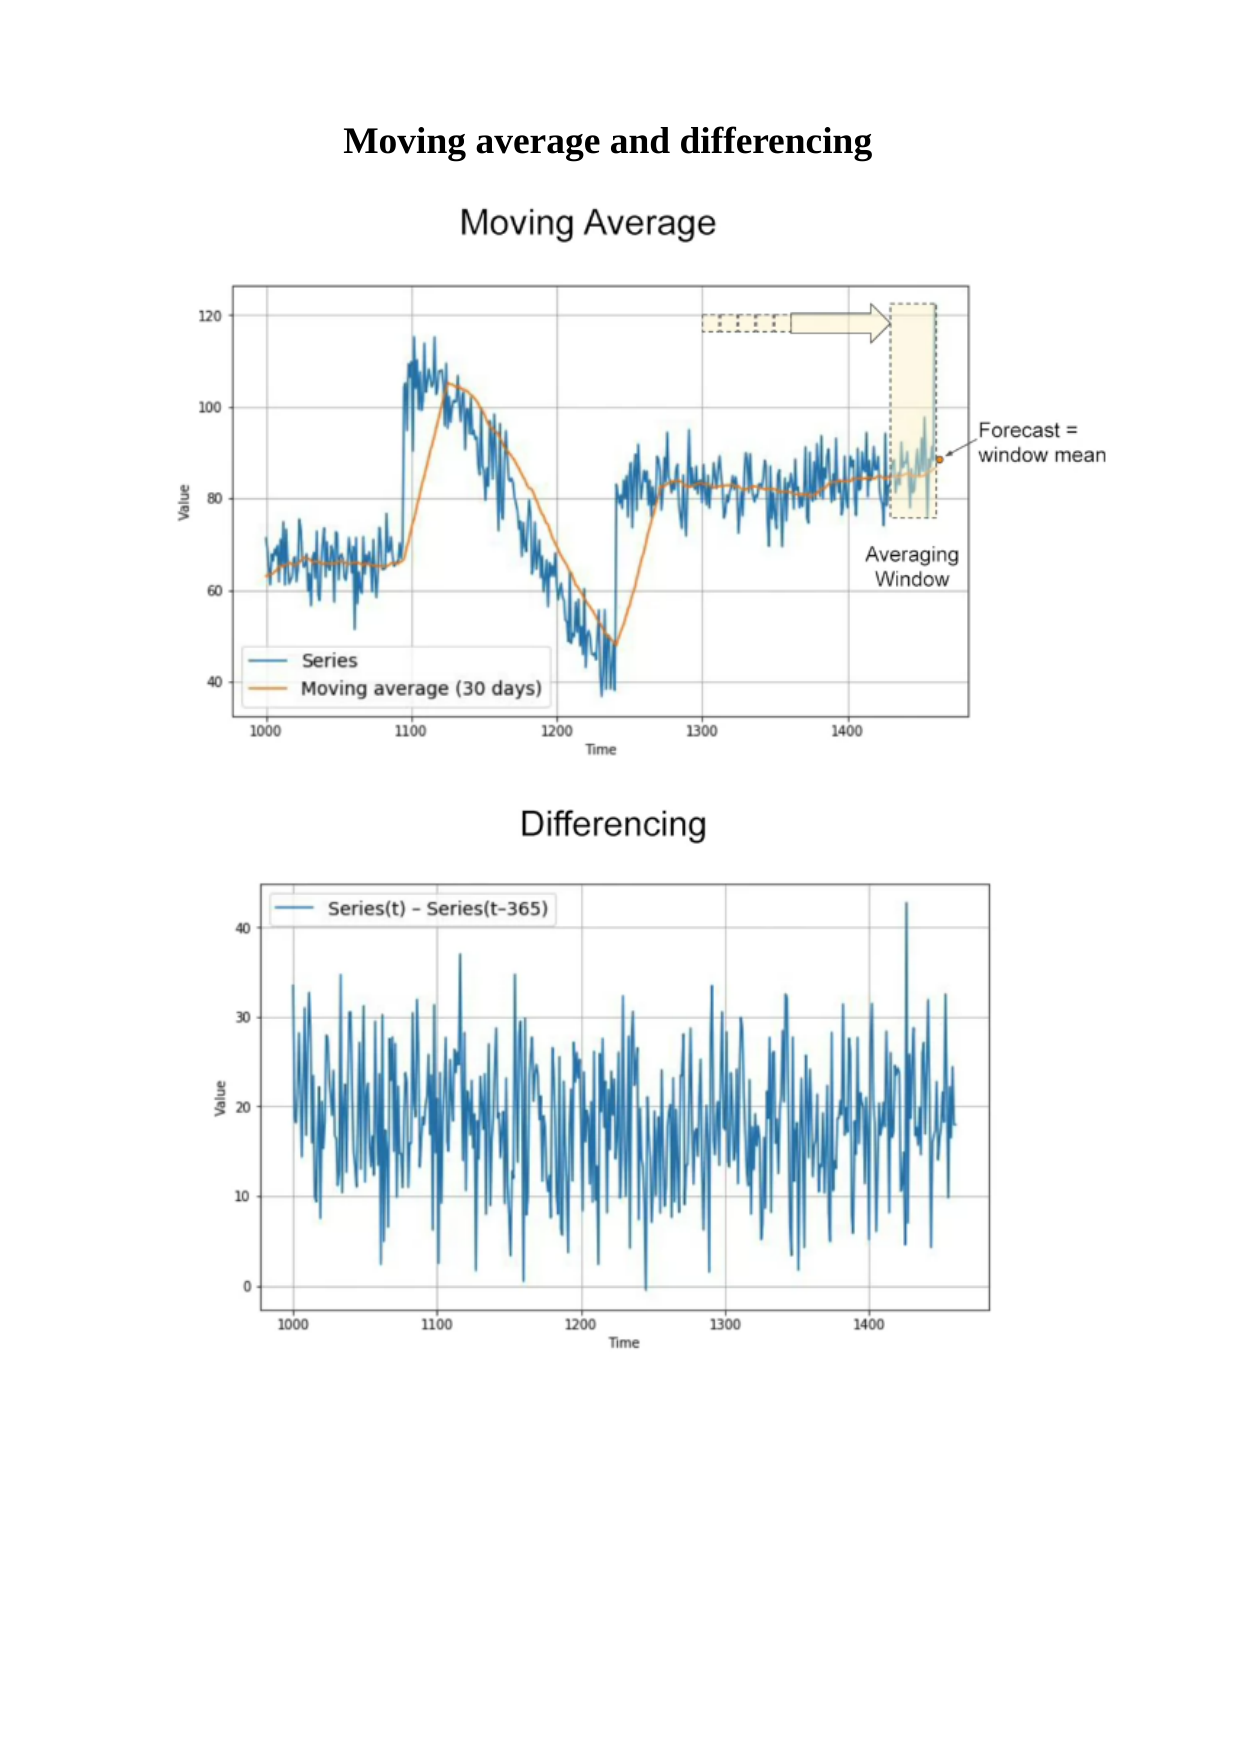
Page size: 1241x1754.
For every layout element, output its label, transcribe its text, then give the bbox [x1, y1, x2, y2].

subtitle Moving average and differencing [118, 118, 1122, 161]
picture [118, 202, 1123, 773]
picture [118, 801, 1123, 1361]
